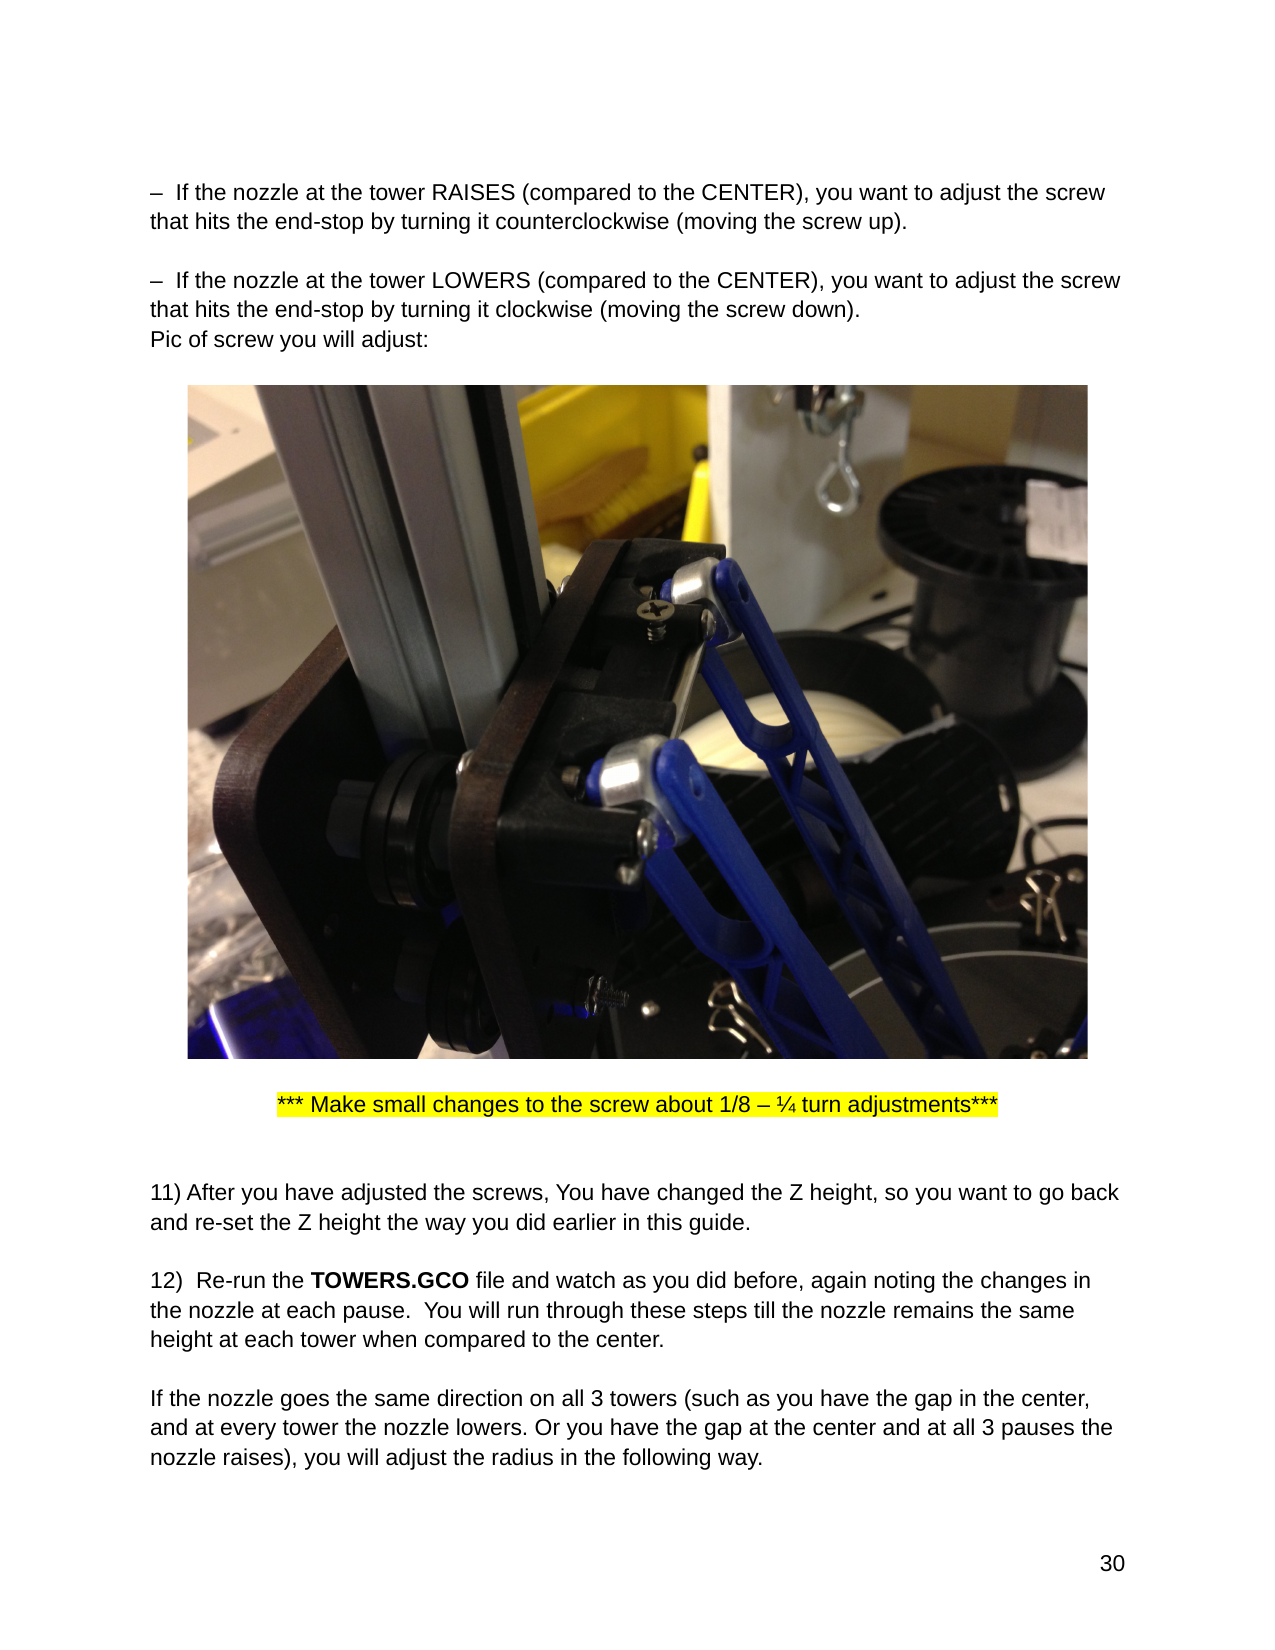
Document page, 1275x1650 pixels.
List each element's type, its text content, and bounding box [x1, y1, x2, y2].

text 11) After you have adjusted the screws, You have changed the Z height, so you want to go back and re-set the Z height the way you did earlier in this guide. [150, 1180, 1125, 1235]
text If the nozzle goes the same direction on all 3 towers (such as you have the gap in the center, and at every tower the nozzle lowers. Or you have the gap at the center and at all 3 pauses the nozzle raises), you will adjust the radius in the following way. [150, 1385, 1125, 1470]
text – If the nozzle at the tower LOWERS (compared to the CENTER), you want to adjust the screw that hits the end-stop by turning it clockwise (moving the screw down). [150, 267, 1125, 322]
text *** Make small changes to the screw about 1/8 – ¼ turn adjustments*** [150, 1092, 1125, 1117]
text Pic of screw you will adjust: [150, 326, 1125, 352]
text 12) Re-run the TOWERS.GCO file and watch as you did before, again noting the changes in the nozzle at each pause. You will run through these steps till the nozzle remains the same height at each tower when compared to the center. [150, 1268, 1125, 1352]
picture [187, 385, 1088, 1059]
text – If the nozzle at the tower RAISES (compared to the CENTER), you want to adjust the screw that hits the end-stop by turning it counterclockwise (moving the screw up). [150, 179, 1125, 234]
